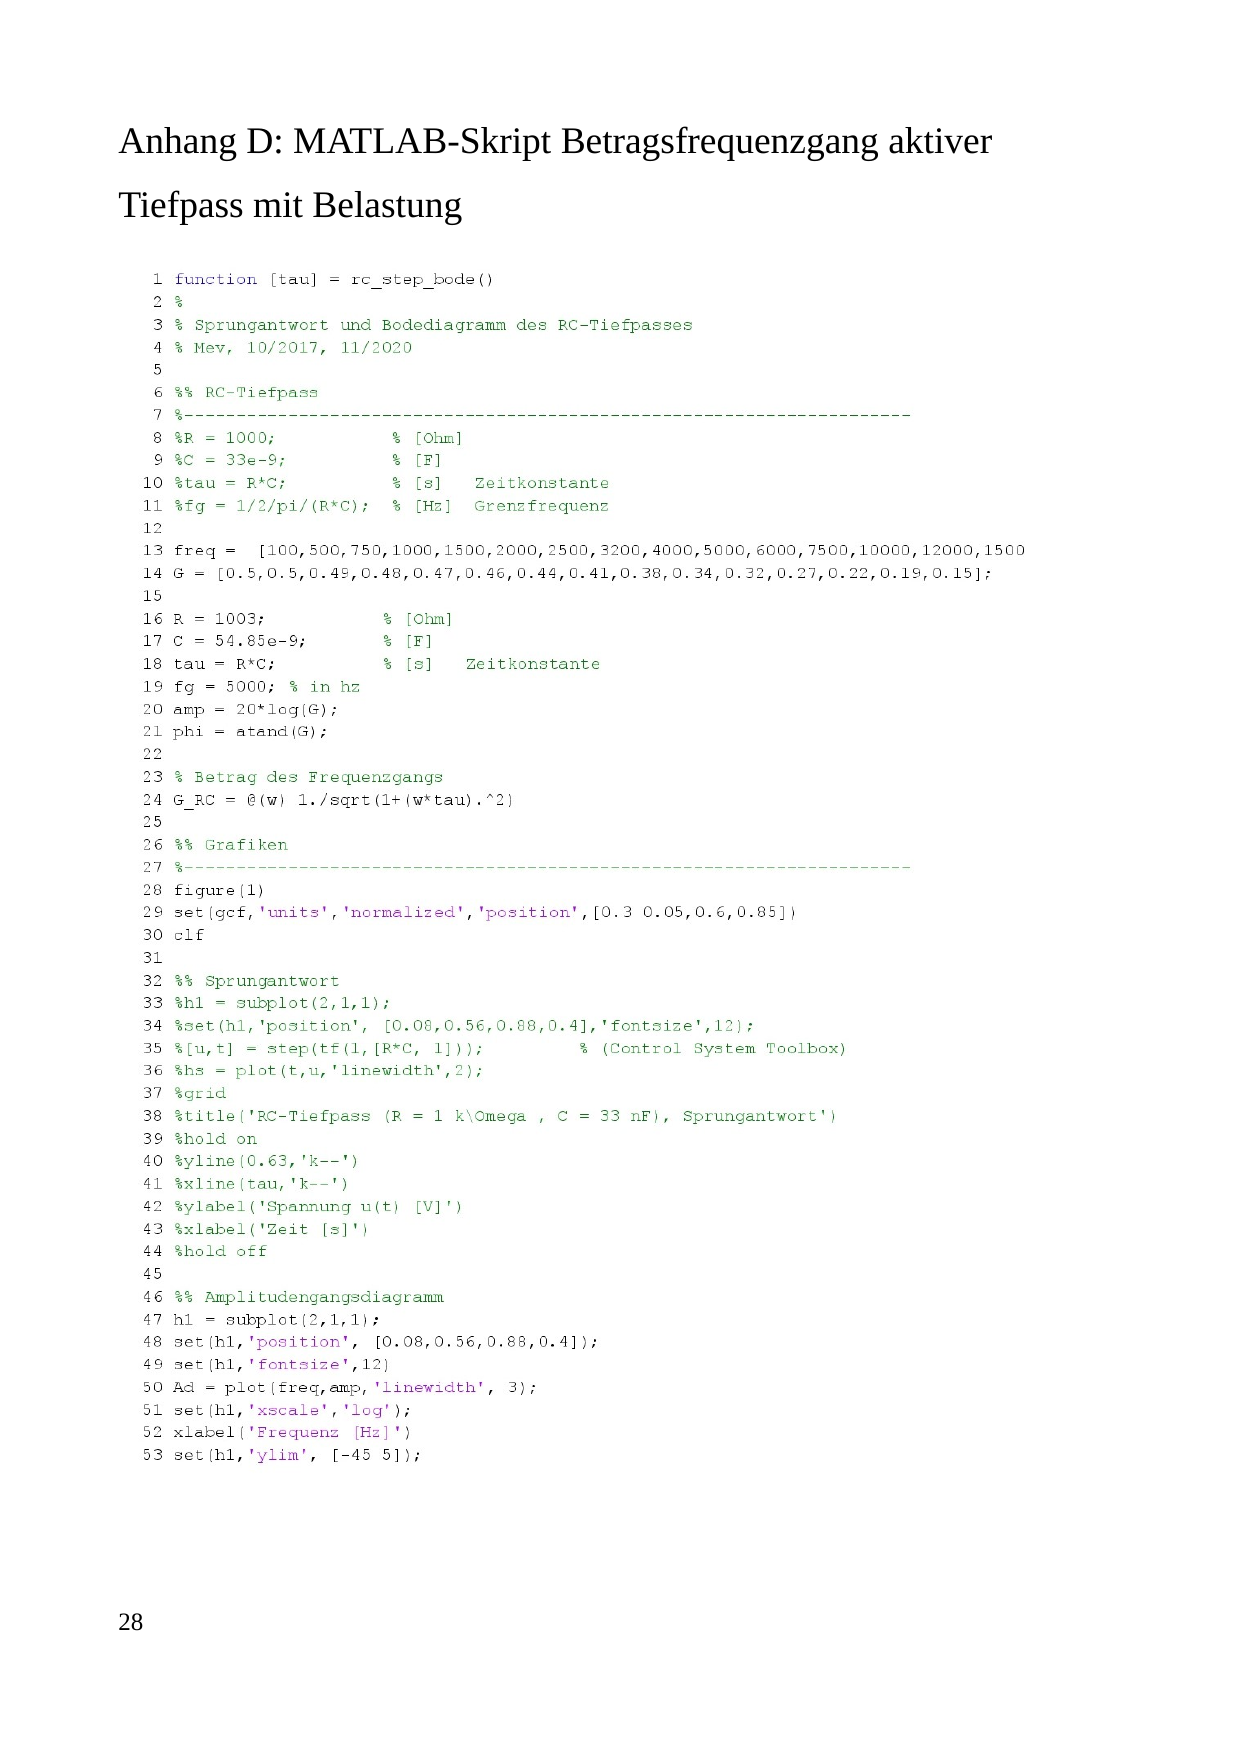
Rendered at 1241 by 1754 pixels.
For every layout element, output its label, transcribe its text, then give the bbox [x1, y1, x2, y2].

picture [118, 247, 1123, 1501]
text Anhang D: MATLAB-Skript Betragsfrequenzgang aktiver Tiefpass mit Belastung [118, 118, 1122, 226]
